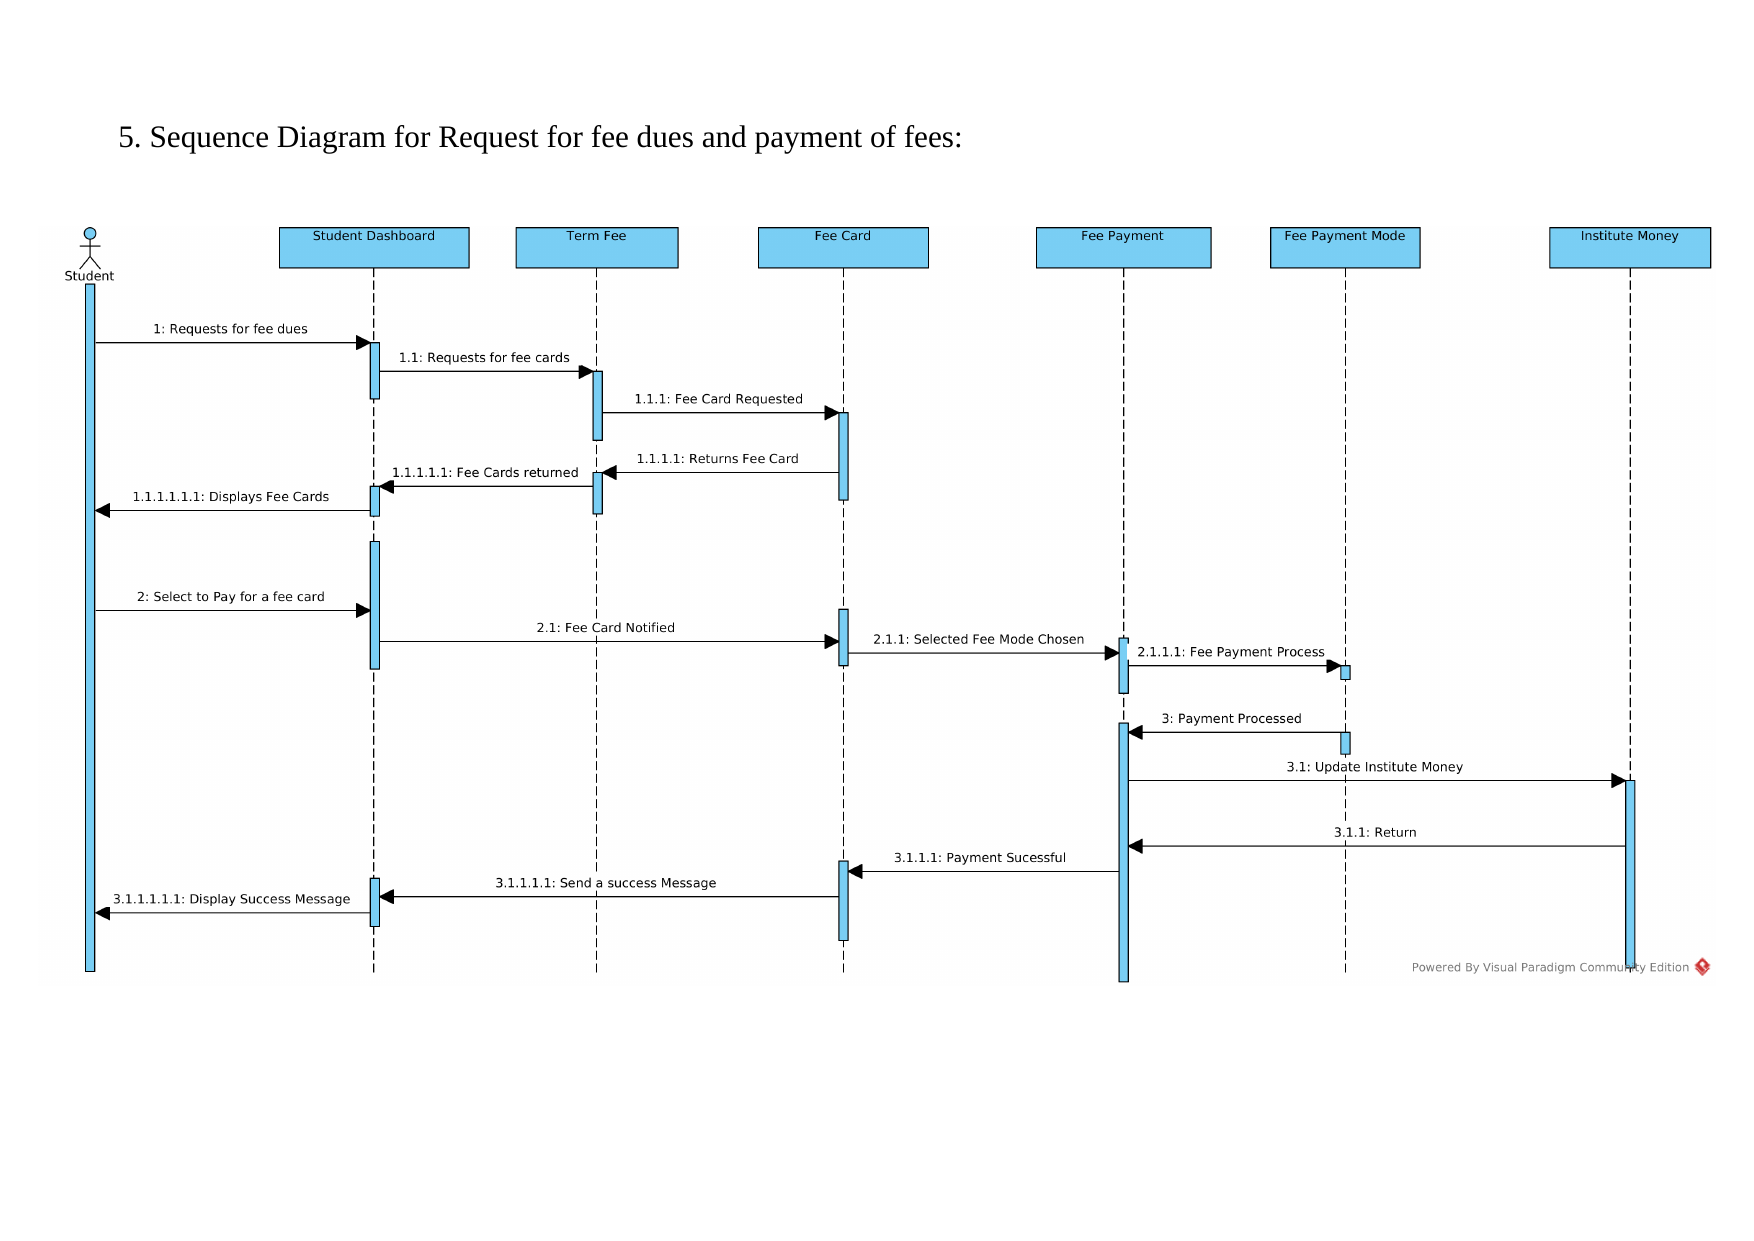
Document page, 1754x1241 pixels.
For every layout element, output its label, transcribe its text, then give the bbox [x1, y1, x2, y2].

text 5. Sequence Diagram for Request for fee dues and payment of fees: [118, 118, 1636, 154]
picture [38, 226, 1716, 986]
